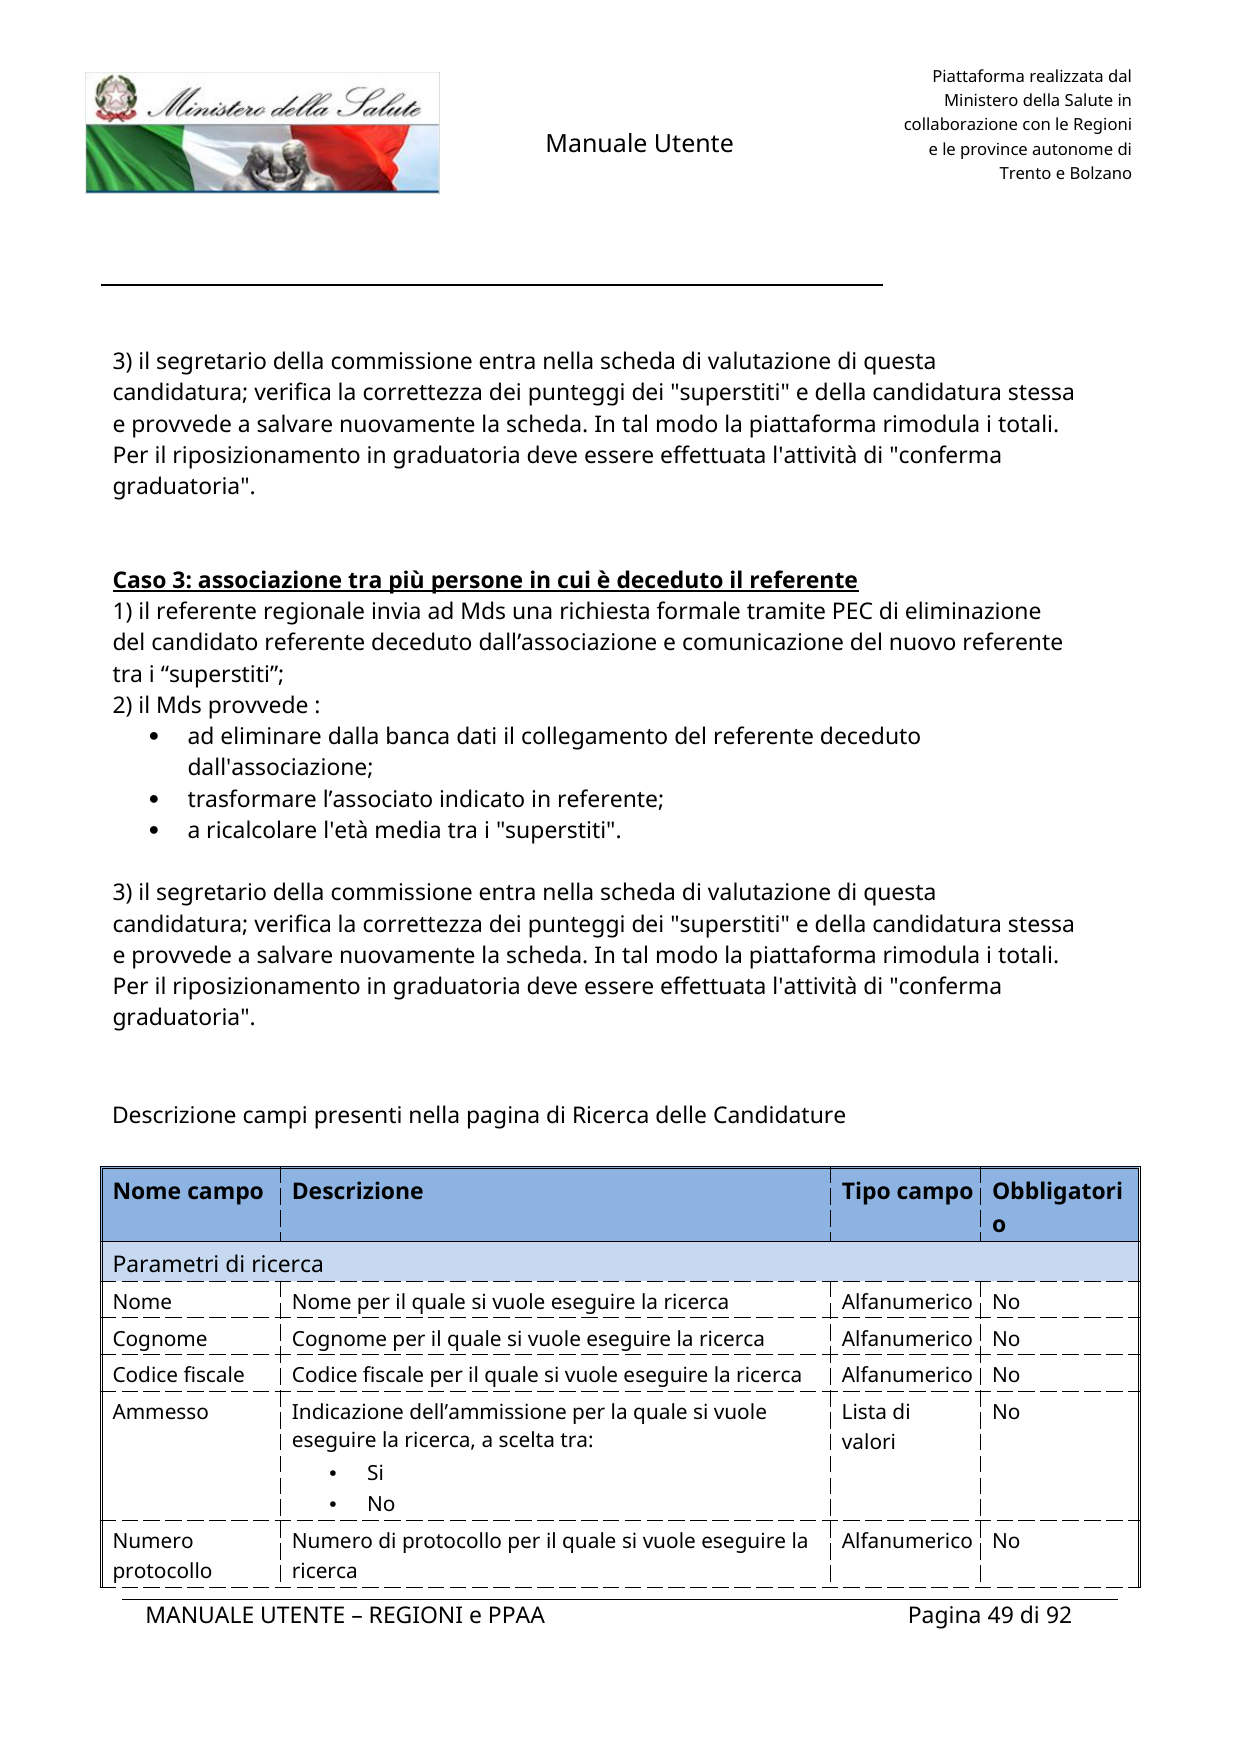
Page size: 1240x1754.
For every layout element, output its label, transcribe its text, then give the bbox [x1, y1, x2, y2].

table_header Obbligatorio [981, 1169, 1138, 1241]
table_cell Alfanumerico [830, 1281, 981, 1317]
table_cell Ammesso [103, 1391, 281, 1520]
table_cell Alfanumerico [830, 1354, 981, 1391]
table_cell Alfanumerico [830, 1317, 981, 1354]
table_cell Cognome per il quale si vuole eseguire la ricerca [281, 1317, 830, 1354]
table_cell Codice fiscale per il quale si vuole eseguire la ricerca [281, 1354, 830, 1391]
list a ricalcolare l'età media tra i "superstiti". [150, 814, 1078, 845]
table_cell No [981, 1391, 1138, 1520]
text 3) il segretario della commissione entra nella scheda di valutazione di questa candidatura; verifica la correttezza dei punteggi dei "superstiti" e della candidatura stessa e provvede a salvare nuovamente la scheda. In tal modo la piattaforma rimodula i totali. Per il riposizionamento in graduatoria deve essere effettuata l'attività di "conferma graduatoria". [112, 876, 1078, 1032]
text 1) il referente regionale invia ad Mds una richiesta formale tramite PEC di eliminazione del candidato referente deceduto dall’associazione e comunicazione del nuovo referente tra i “superstiti”; [112, 595, 1078, 689]
table_cell Alfanumerico [830, 1520, 981, 1587]
table_cell Lista di valori [830, 1391, 981, 1520]
table_header Nome campo [103, 1169, 281, 1241]
table_cell Numero di protocollo per il quale si vuole eseguire la ricerca [281, 1520, 830, 1587]
table_cell Nome per il quale si vuole eseguire la ricerca [281, 1281, 830, 1317]
text 2) il Mds provvede : [112, 689, 1078, 720]
table_cell Parametri di ricerca [103, 1242, 1138, 1281]
table_cell Codice fiscale [103, 1354, 281, 1391]
text Descrizione campi presenti nella pagina di Ricerca delle Candidature [112, 1099, 1069, 1131]
list ad eliminare dalla banca dati il collegamento del referente deceduto dall'associazione; [150, 720, 1078, 782]
table_cell Cognome [103, 1317, 281, 1354]
list trasformare l’associato indicato in referente; [150, 782, 1078, 814]
table_cell No [981, 1520, 1138, 1587]
table_cell No [981, 1317, 1138, 1354]
table_cell Numero protocollo [103, 1520, 281, 1587]
table_cell No [981, 1354, 1138, 1391]
table_cell No [981, 1281, 1138, 1317]
text 3) il segretario della commissione entra nella scheda di valutazione di questa candidatura; verifica la correttezza dei punteggi dei "superstiti" e della candidatura stessa e provvede a salvare nuovamente la scheda. In tal modo la piattaforma rimodula i totali. Per il riposizionamento in graduatoria deve essere effettuata l'attività di "conferma graduatoria". [112, 345, 1078, 501]
table_header Descrizione [281, 1169, 830, 1241]
text Caso 3: associazione tra più persone in cui è deceduto il referente [112, 564, 1078, 595]
table_cell Indicazione dell’ammissione per la quale si vuole eseguire la ricerca, a scelta tra: Si No [281, 1391, 830, 1520]
table_header Tipo campo [830, 1169, 981, 1241]
table_cell Nome [103, 1281, 281, 1317]
